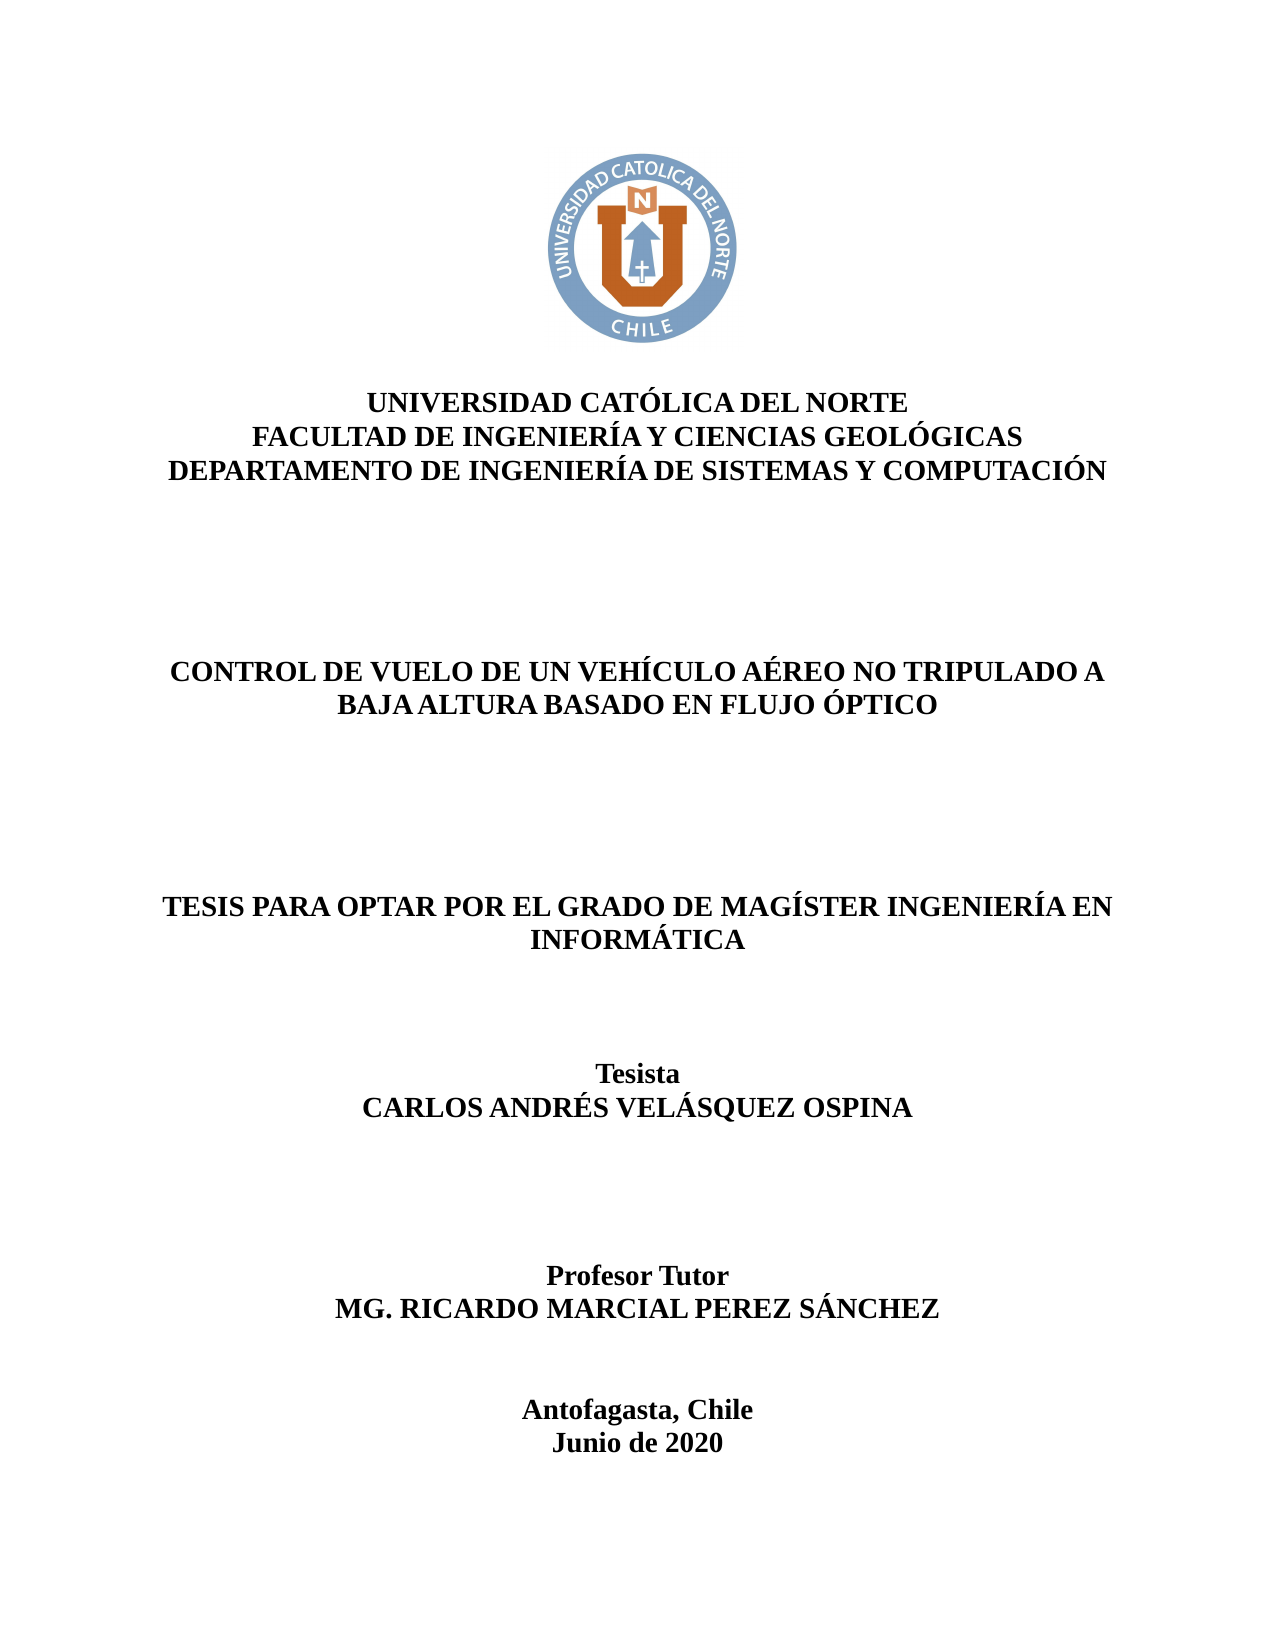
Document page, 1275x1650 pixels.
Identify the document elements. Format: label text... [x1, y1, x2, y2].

picture [543, 147, 744, 352]
text UNIVERSIDAD CATÓLICA DEL NORTE [148, 386, 1127, 419]
text Tesista [148, 1056, 1127, 1090]
text CONTROL DE VUELO DE UN VEHÍCULO AÉREO NO TRIPULADO A BAJA ALTURA BASADO EN FLUJO ÓPTICO [148, 654, 1127, 721]
text Junio de 2020 [148, 1425, 1127, 1459]
text Profesor Tutor [148, 1258, 1127, 1291]
text FACULTAD DE INGENIERÍA Y CIENCIAS GEOLÓGICAS [148, 419, 1127, 453]
text TESIS PARA OPTAR POR EL GRADO DE MAGÍSTER INGENIERÍA EN INFORMÁTICA [148, 889, 1127, 956]
text CARLOS ANDRÉS VELÁSQUEZ OSPINA [148, 1090, 1127, 1123]
text DEPARTAMENTO DE INGENIERÍA DE SISTEMAS Y COMPUTACIÓN [148, 453, 1127, 486]
text MG. RICARDO MARCIAL PEREZ SÁNCHEZ [148, 1291, 1127, 1325]
text Antofagasta, Chile [148, 1392, 1127, 1425]
